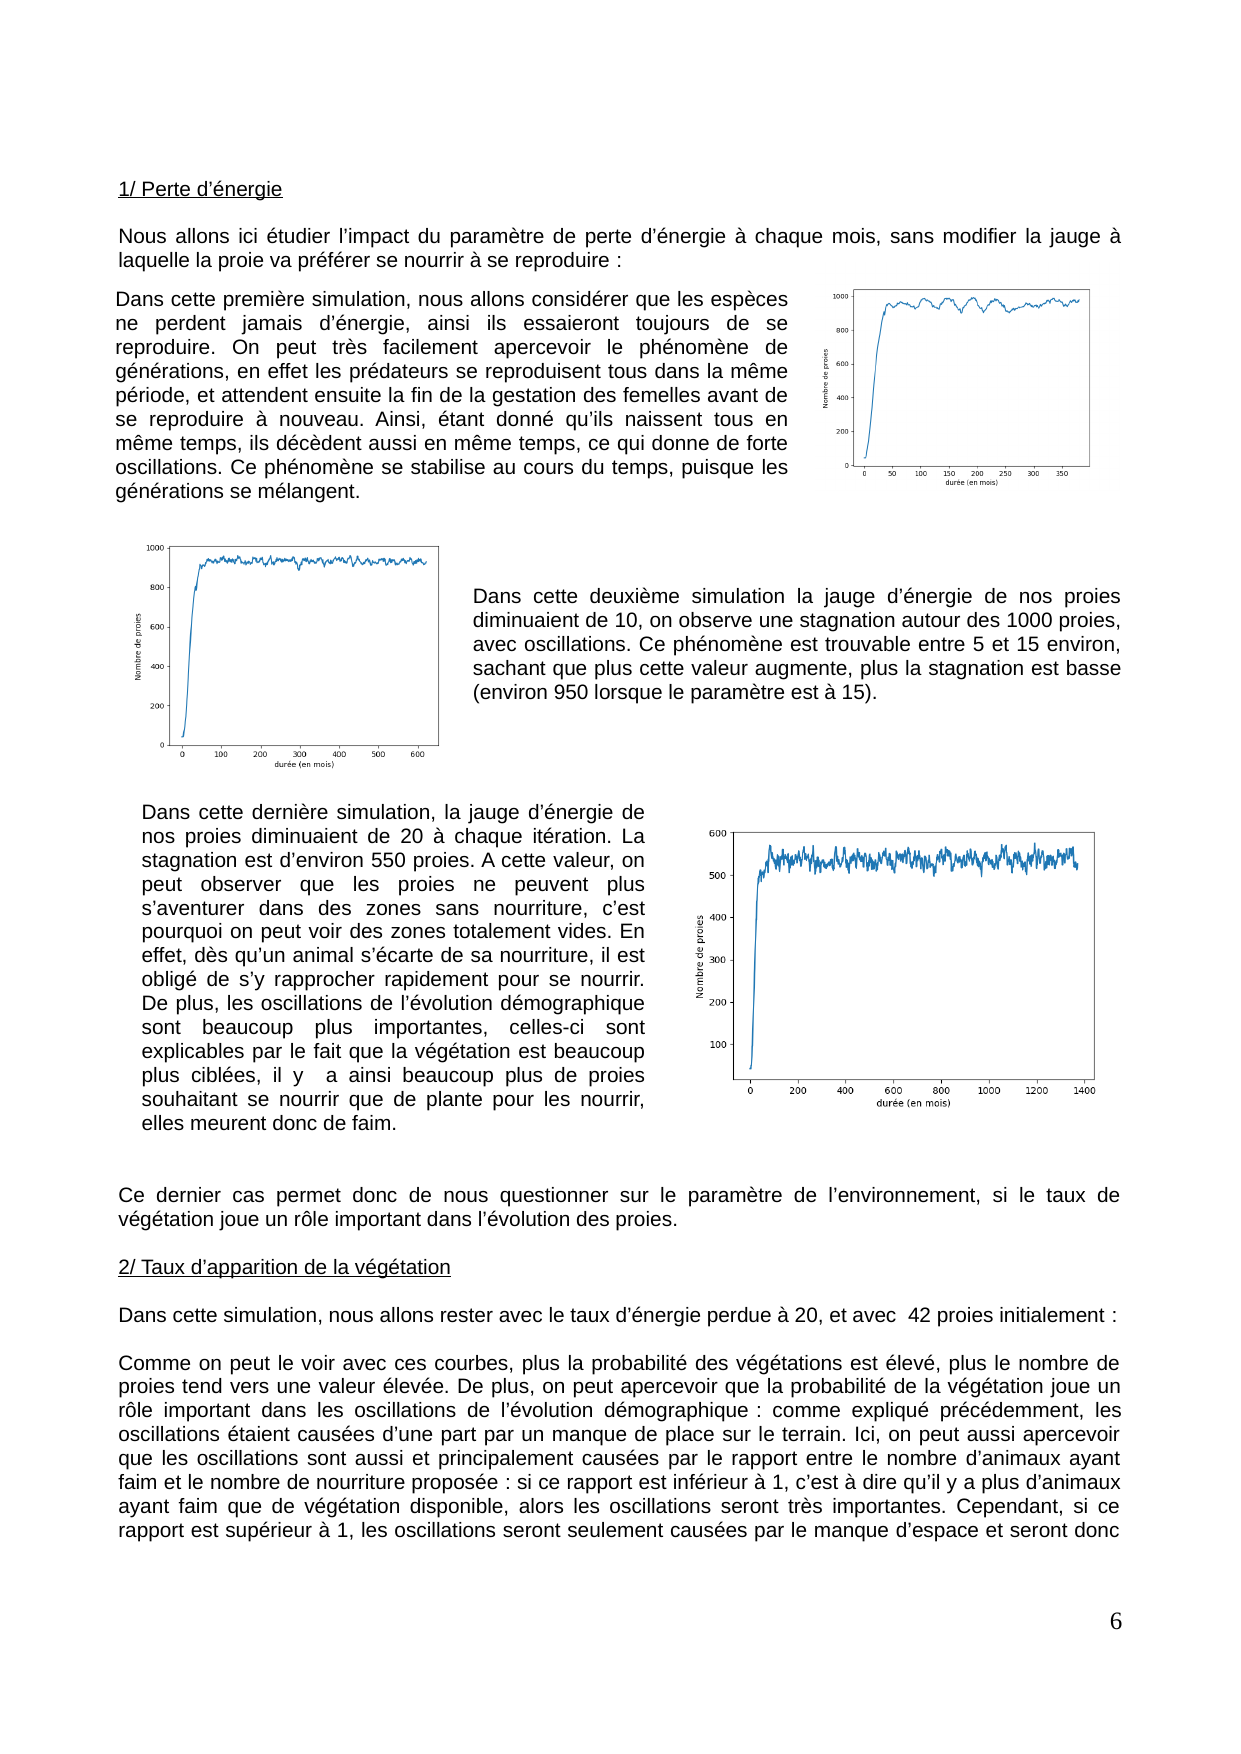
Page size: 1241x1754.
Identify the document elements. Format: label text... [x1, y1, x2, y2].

text Dans cette deuxième simulation la jauge d’énergie de nos proies diminuaient de 10, on observe une stagnation autour des 1000 proies, avec oscillations. Ce phénomène est trouvable entre 5 et 15 environ, sachant que plus cette valeur augmente, plus la stagnation est basse (environ 950 lorsque le paramètre est à 15). [473, 584, 1122, 703]
text Comme on peut le voir avec ces courbes, plus la probabilité des végétations est élevé, plus le nombre de proies tend vers une valeur élevée. De plus, on peut apercevoir que la probabilité de la végétation joue un rôle important dans les oscillations de l’évolution démographique : comme expliqué précédemment, les oscillations étaient causées d’une part par un manque de place sur le terrain. Ici, on peut aussi apercevoir que les oscillations sont aussi et principalement causées par le rapport entre le nombre d’animaux ayant faim et le nombre de nourriture proposée : si ce rapport est inférieur à 1, c’est à dire qu’il y a plus d’animaux ayant faim que de végétation disponible, alors les oscillations seront très importantes. Cependant, si ce rapport est supérieur à 1, les oscillations seront seulement causées par le manque d’espace et seront donc [118, 1350, 1122, 1542]
text 2/ Taux d’apparition de la végétation [118, 1254, 1122, 1278]
text Nous allons ici étudier l’impact du paramètre de perte d’énergie à chaque mois, sans modifier la jauge à laquelle la proie va préférer se nourrir à se reproduire : [118, 224, 1122, 272]
text 1/ Perte d’énergie [118, 176, 1122, 200]
picture [815, 262, 1120, 491]
picture [676, 794, 1140, 1115]
text Dans cette simulation, nous allons rester avec le taux d’énergie perdue à 20, et avec 42 proies initialement : [118, 1302, 1122, 1326]
picture [127, 516, 473, 774]
text Ce dernier cas permet donc de nous questionner sur le paramètre de l’environnement, si le taux de végétation joue un rôle important dans l’évolution des proies. [118, 1183, 1122, 1231]
